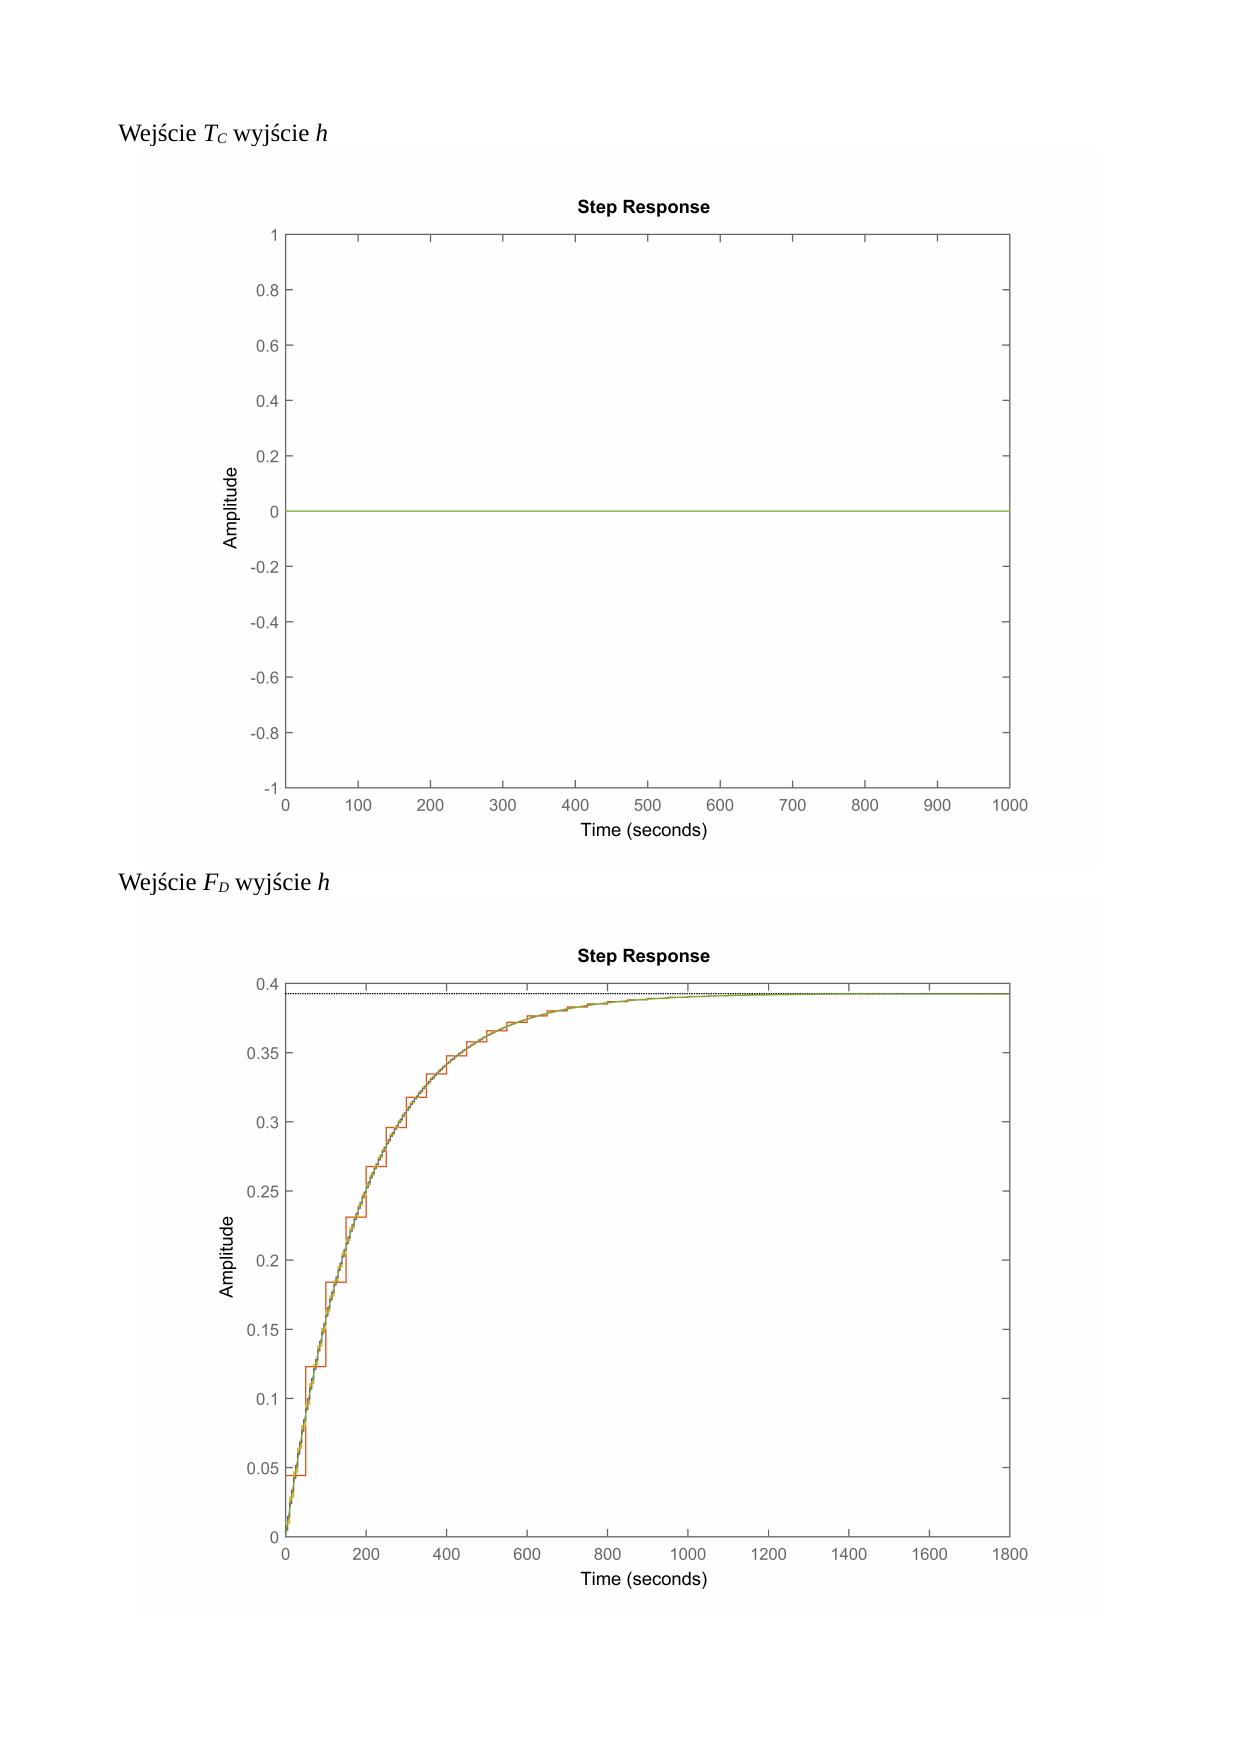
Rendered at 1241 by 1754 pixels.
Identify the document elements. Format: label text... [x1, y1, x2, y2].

text Wejście TC wyjście h [118, 118, 1122, 147]
text Wejście FD wyjście h [118, 867, 1122, 896]
picture [140, 146, 1100, 867]
picture [140, 895, 1100, 1616]
